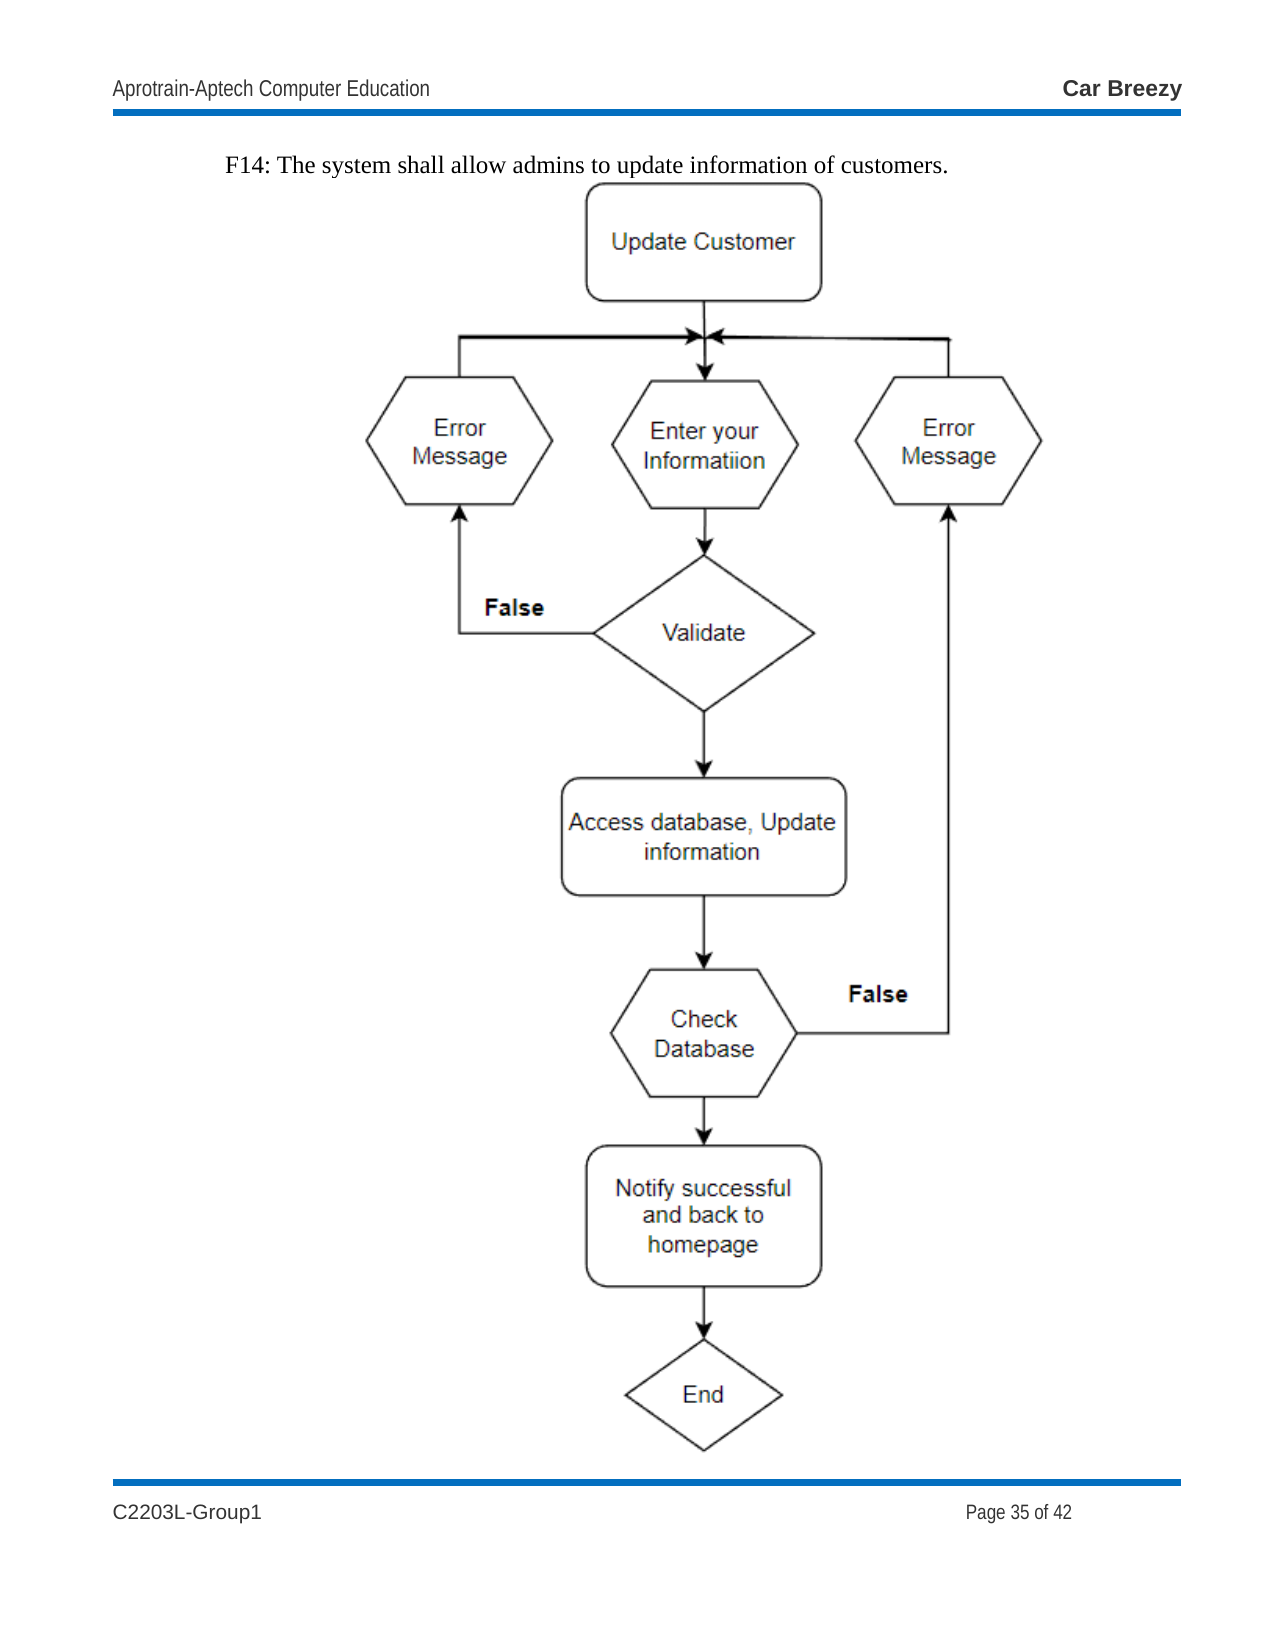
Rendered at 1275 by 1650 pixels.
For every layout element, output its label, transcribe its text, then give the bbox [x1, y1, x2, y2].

text F14: The system shall allow admins to update information of customers. [181, 150, 1106, 179]
